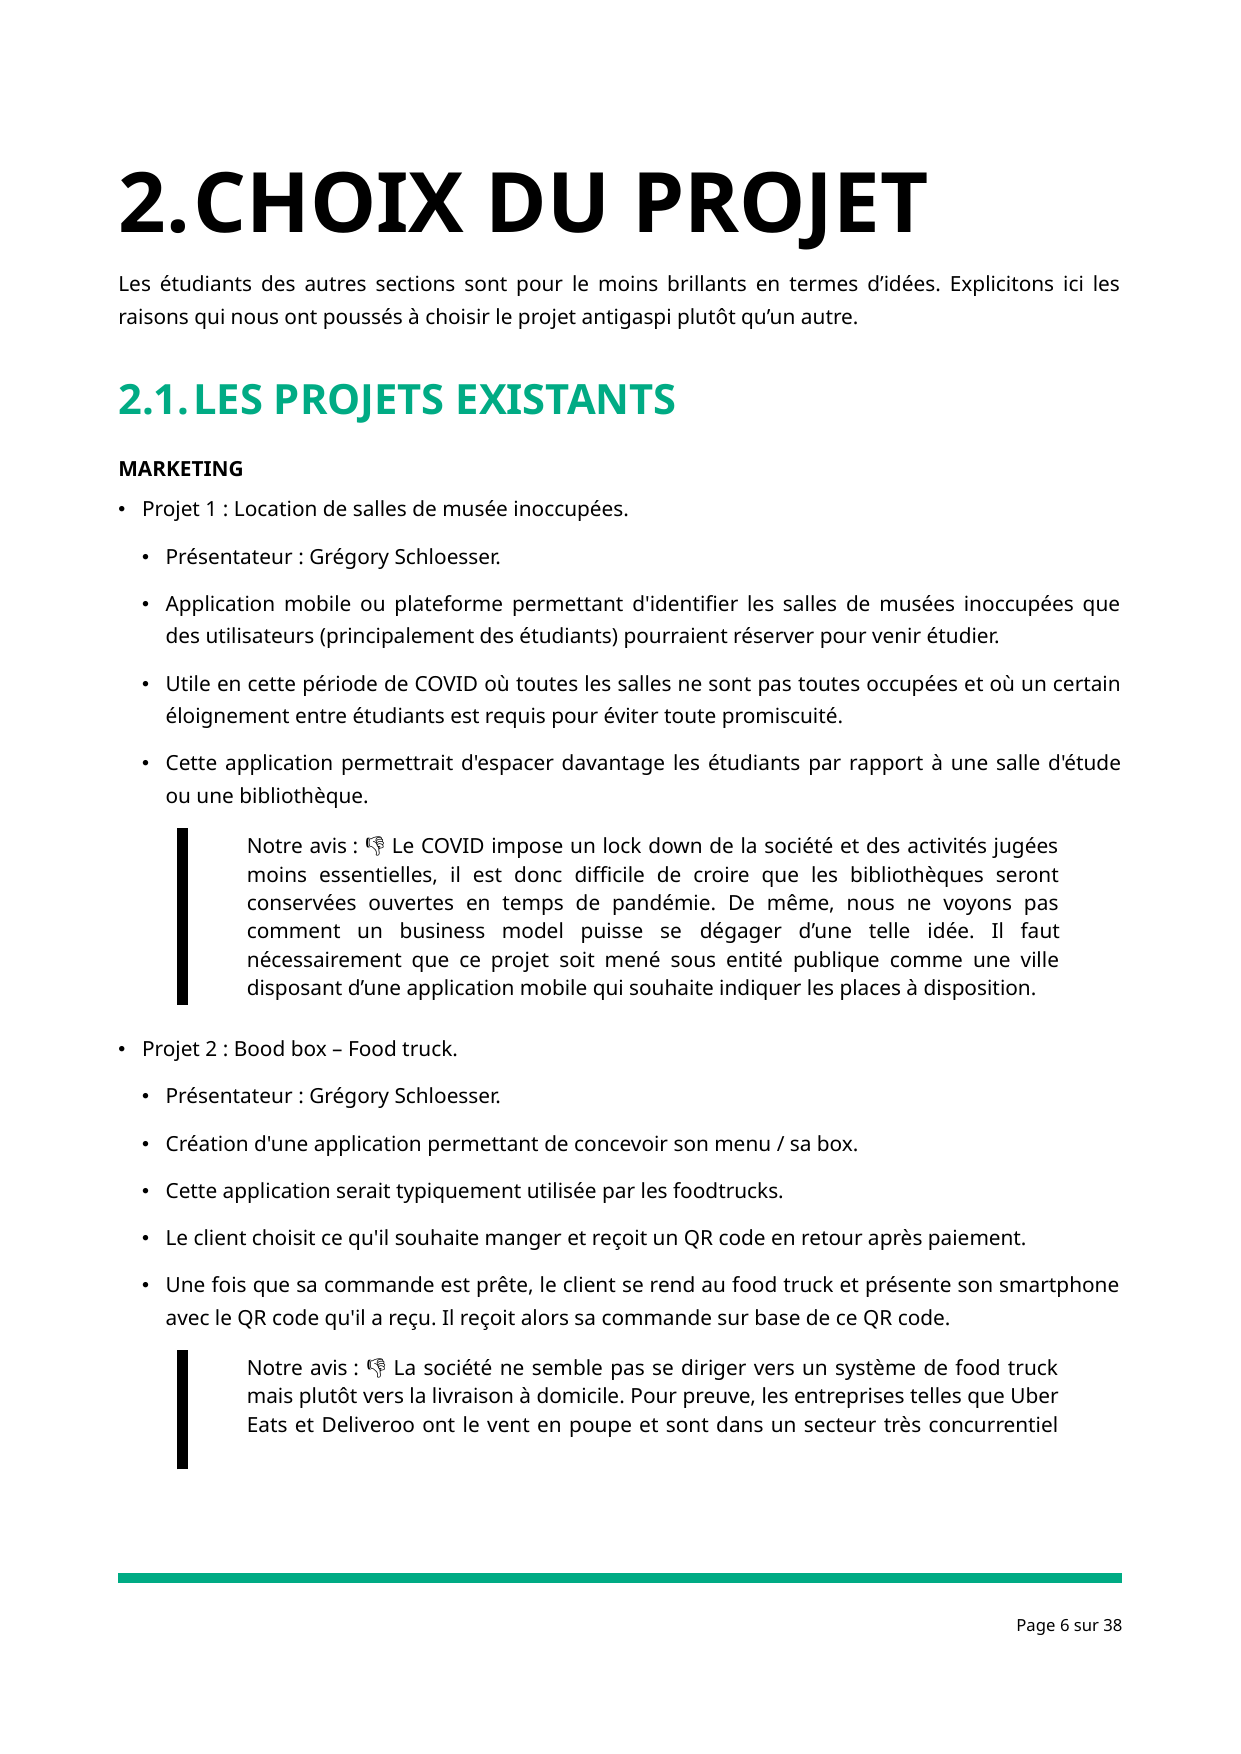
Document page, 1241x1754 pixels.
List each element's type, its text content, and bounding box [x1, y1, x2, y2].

subtitle Marketing [118, 454, 1122, 482]
list Cette application permettrait d'espacer davantage les étudiants par rapport à une salle d'étude ou une bibliothèque. [142, 748, 1122, 809]
list Utile en cette période de COVID où toutes les salles ne sont pas toutes occupées et où un certain éloignement entre étudiants est requis pour éviter toute promiscuité. [142, 669, 1122, 730]
list Présentateur : Grégory Schloesser. [142, 1081, 1122, 1110]
list Cette application serait typiquement utilisée par les foodtrucks. [142, 1176, 1122, 1204]
list Création d'une application permettant de concevoir son menu / sa box. [142, 1129, 1122, 1157]
list Présentateur : Grégory Schloesser. [142, 542, 1122, 570]
list Projet 2 : Bood box – Food truck. [118, 1034, 1122, 1063]
text Notre avis : 👎 Le COVID impose un lock down de la société et des activités jugées moins essentielles, il est donc difficile de croire que les bibliothèques seront conservées ouvertes en temps de pandémie. De même, nous ne voyons pas comment un business model puisse se dégager d’une telle idée. Il faut nécessairement que ce projet soit mené sous entité publique comme une ville disposant d’une application mobile qui souhaite indiquer les places à disposition. [188, 828, 1063, 1005]
list Application mobile ou plateforme permettant d'identifier les salles de musées inoccupées que des utilisateurs (principalement des étudiants) pourraient réserver pour venir étudier. [142, 589, 1122, 650]
list Une fois que sa commande est prête, le client se rend au food truck et présente son smartphone avec le QR code qu'il a reçu. Il reçoit alors sa commande sur base de ce QR code. [142, 1270, 1122, 1331]
list Le client choisit ce qu'il souhaite manger et reçoit un QR code en retour après paiement. [142, 1223, 1122, 1251]
text Notre avis : 👎 La société ne semble pas se diriger vers un système de food truck mais plutôt vers la livraison à domicile. Pour preuve, les entreprises telles que Uber Eats et Deliveroo ont le vent en poupe et sont dans un secteur très concurrentiel [188, 1350, 1063, 1469]
list Projet 1 : Location de salles de musée inoccupées. [118, 494, 1122, 523]
subtitle Les projets existants [118, 370, 1122, 427]
subtitle Choix du projet [118, 143, 1122, 257]
text Les étudiants des autres sections sont pour le moins brillants en termes d’idées. Explicitons ici les raisons qui nous ont poussés à choisir le projet antigaspi plutôt qu’un autre. [118, 269, 1122, 330]
